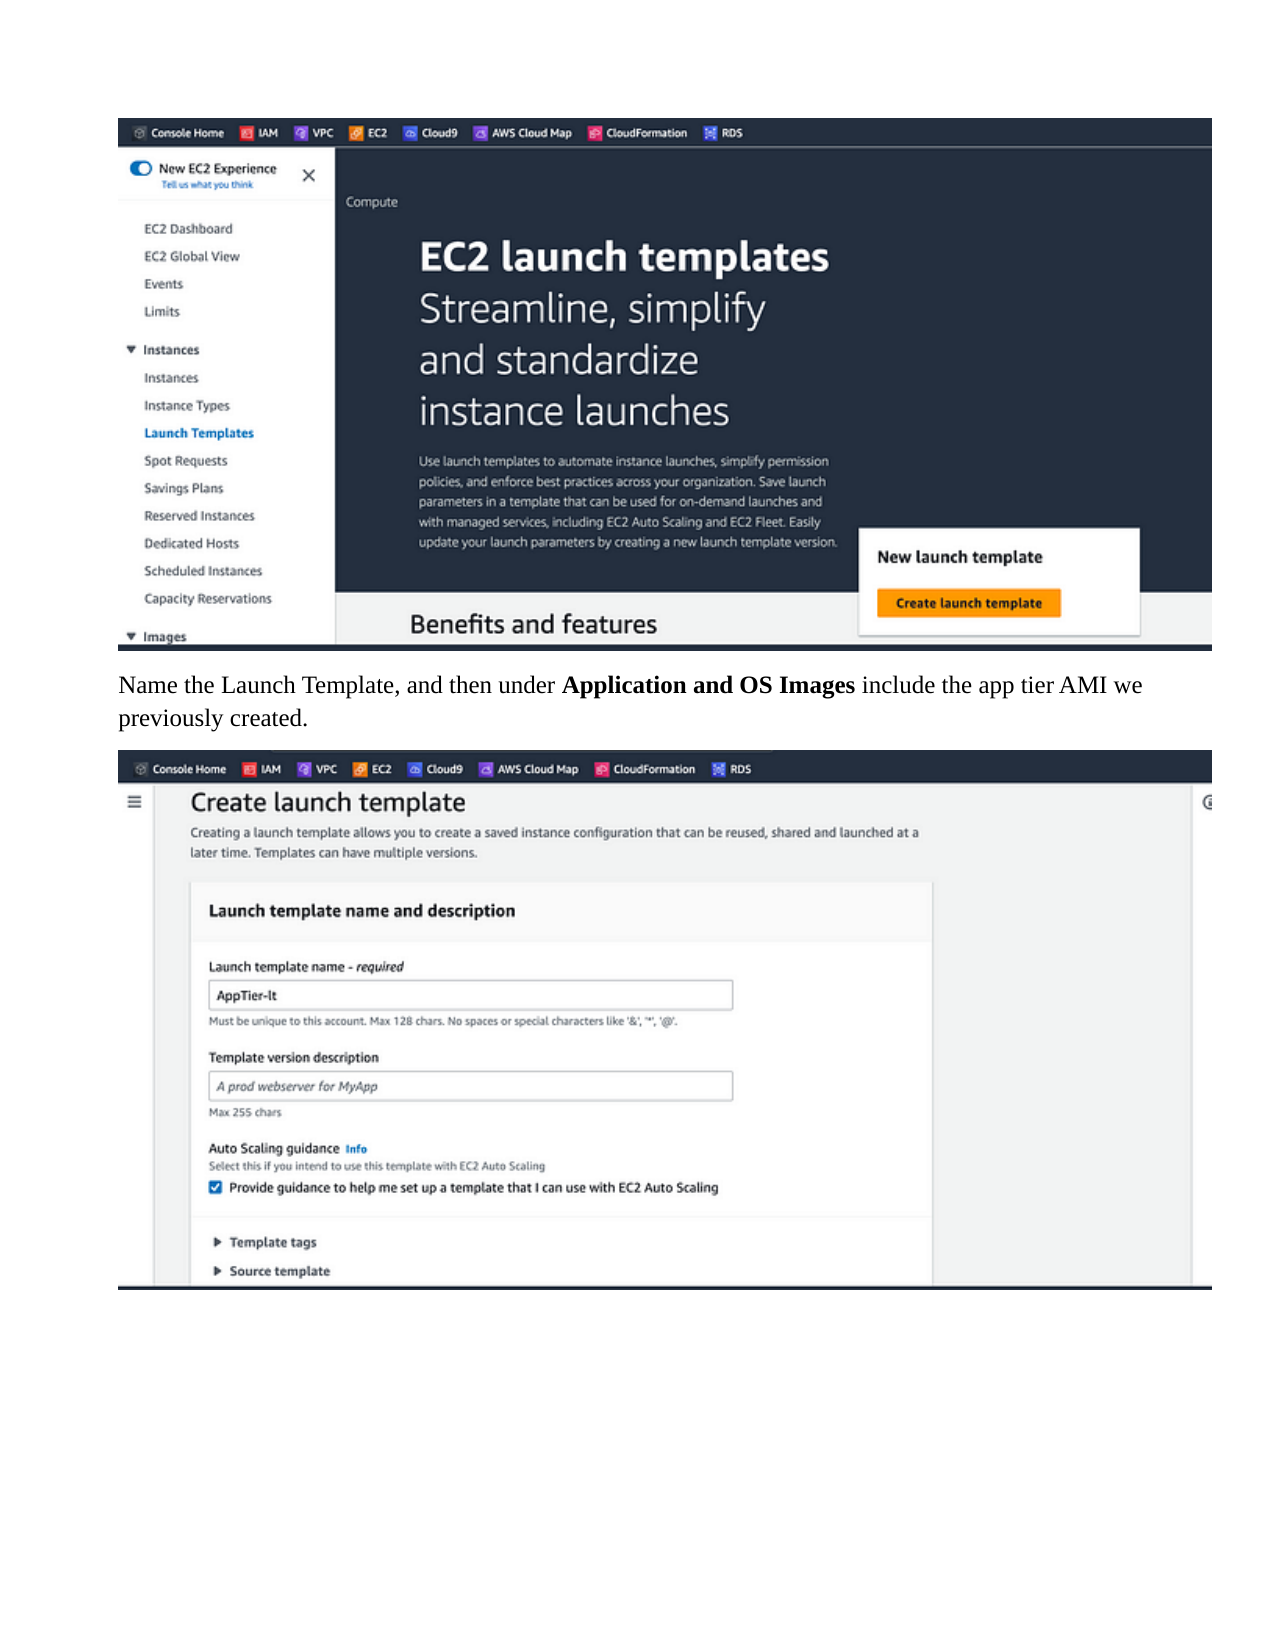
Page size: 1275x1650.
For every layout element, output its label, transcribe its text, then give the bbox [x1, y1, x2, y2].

picture [118, 750, 1212, 1290]
picture [118, 118, 1212, 651]
text Name the Launch Template, and then under Application and OS Images include the app tier AMI we previously created. [118, 670, 1157, 732]
